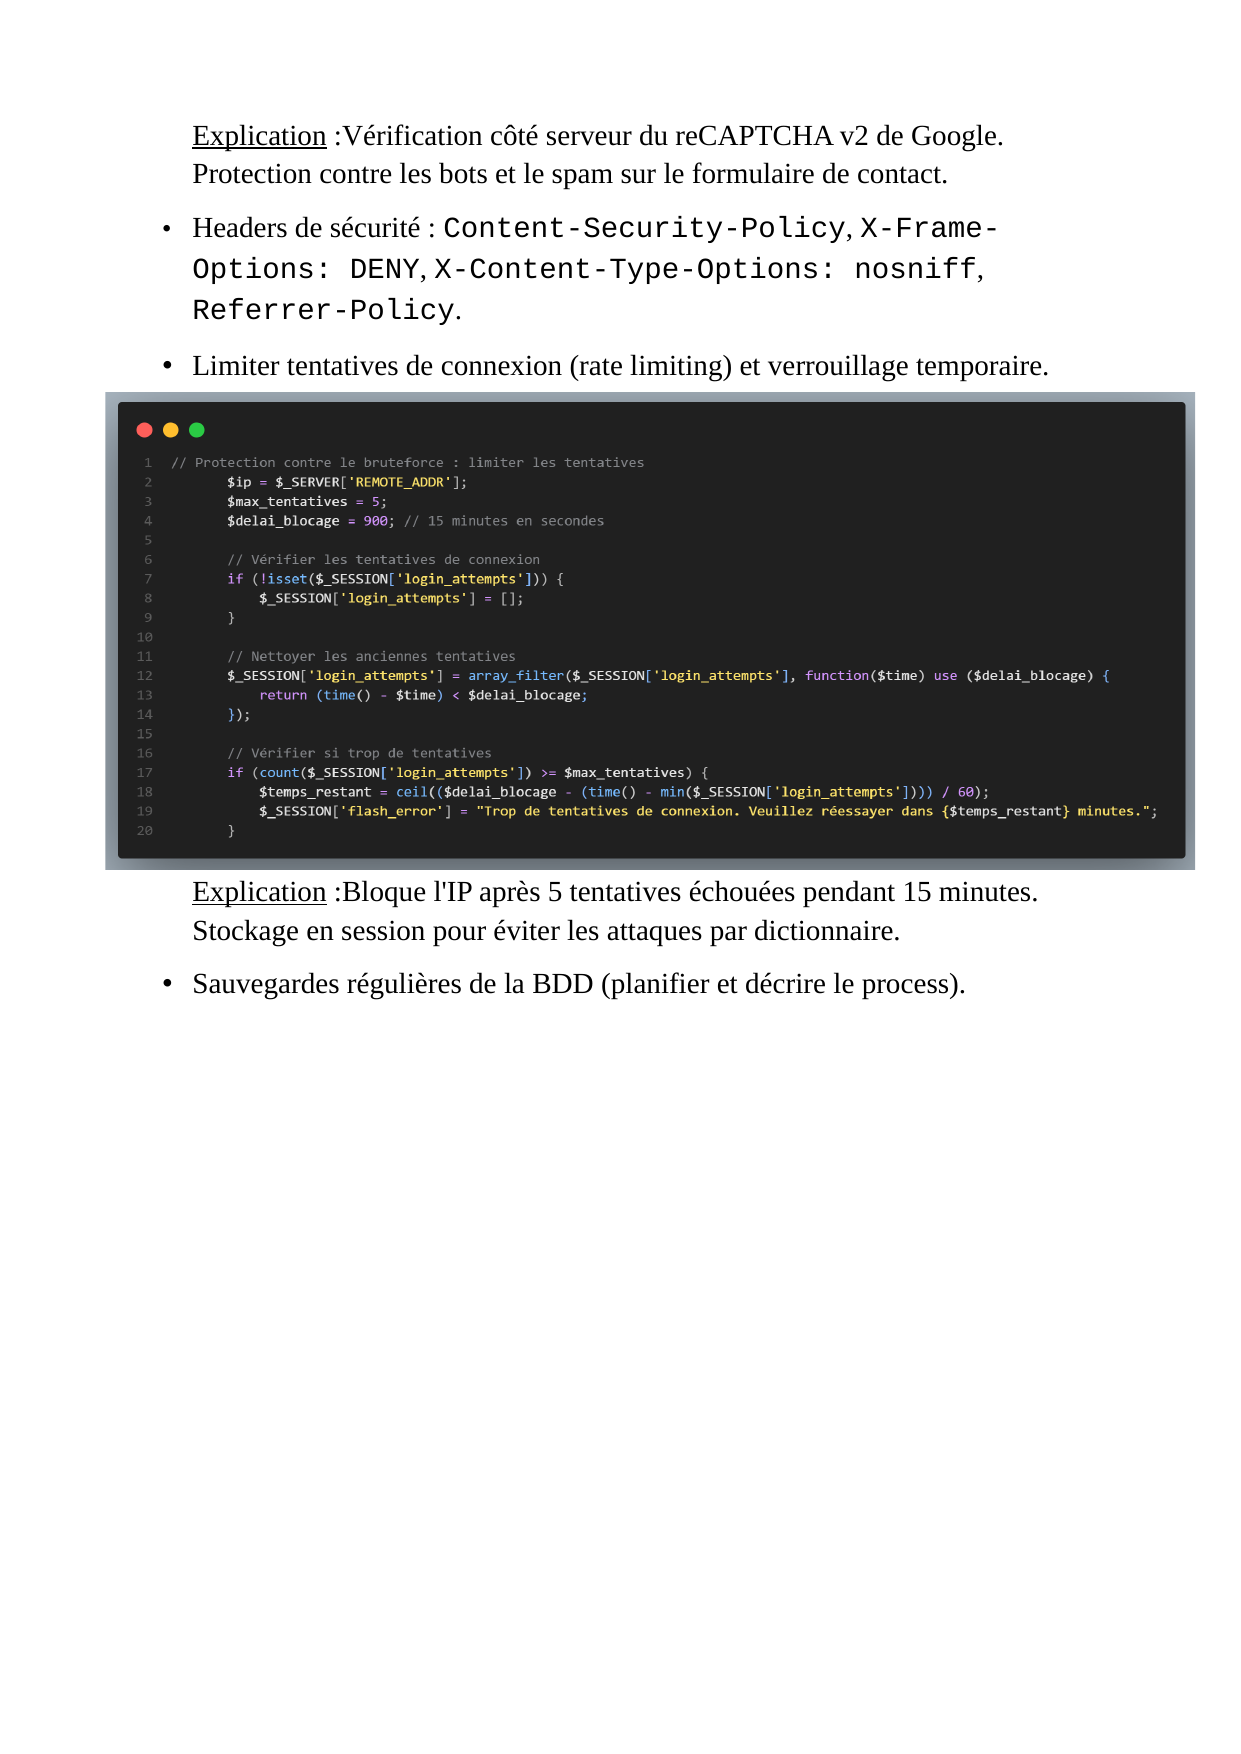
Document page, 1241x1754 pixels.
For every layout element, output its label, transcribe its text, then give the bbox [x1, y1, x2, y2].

list Sauvegardes régulières de la BDD (planifier et décrire le process). [162, 966, 1122, 1000]
picture [105, 392, 1196, 870]
list Limiter tentatives de connexion (rate limiting) et verrouillage temporaire. [162, 348, 1122, 381]
list Explication :Bloque l'IP après 5 tentatives échouées pendant 15 minutes. Stockage en session pour éviter les attaques par dictionnaire. [162, 870, 1122, 947]
list Headers de sécurité : Content-Security-Policy, X-Frame-Options: DENY, X-Content-Type-Options: nosniff, Referrer-Policy. [162, 210, 1122, 328]
list Explication :Vérification côté serveur du reCAPTCHA v2 de Google. Protection contre les bots et le spam sur le formulaire de contact. [162, 118, 1122, 190]
